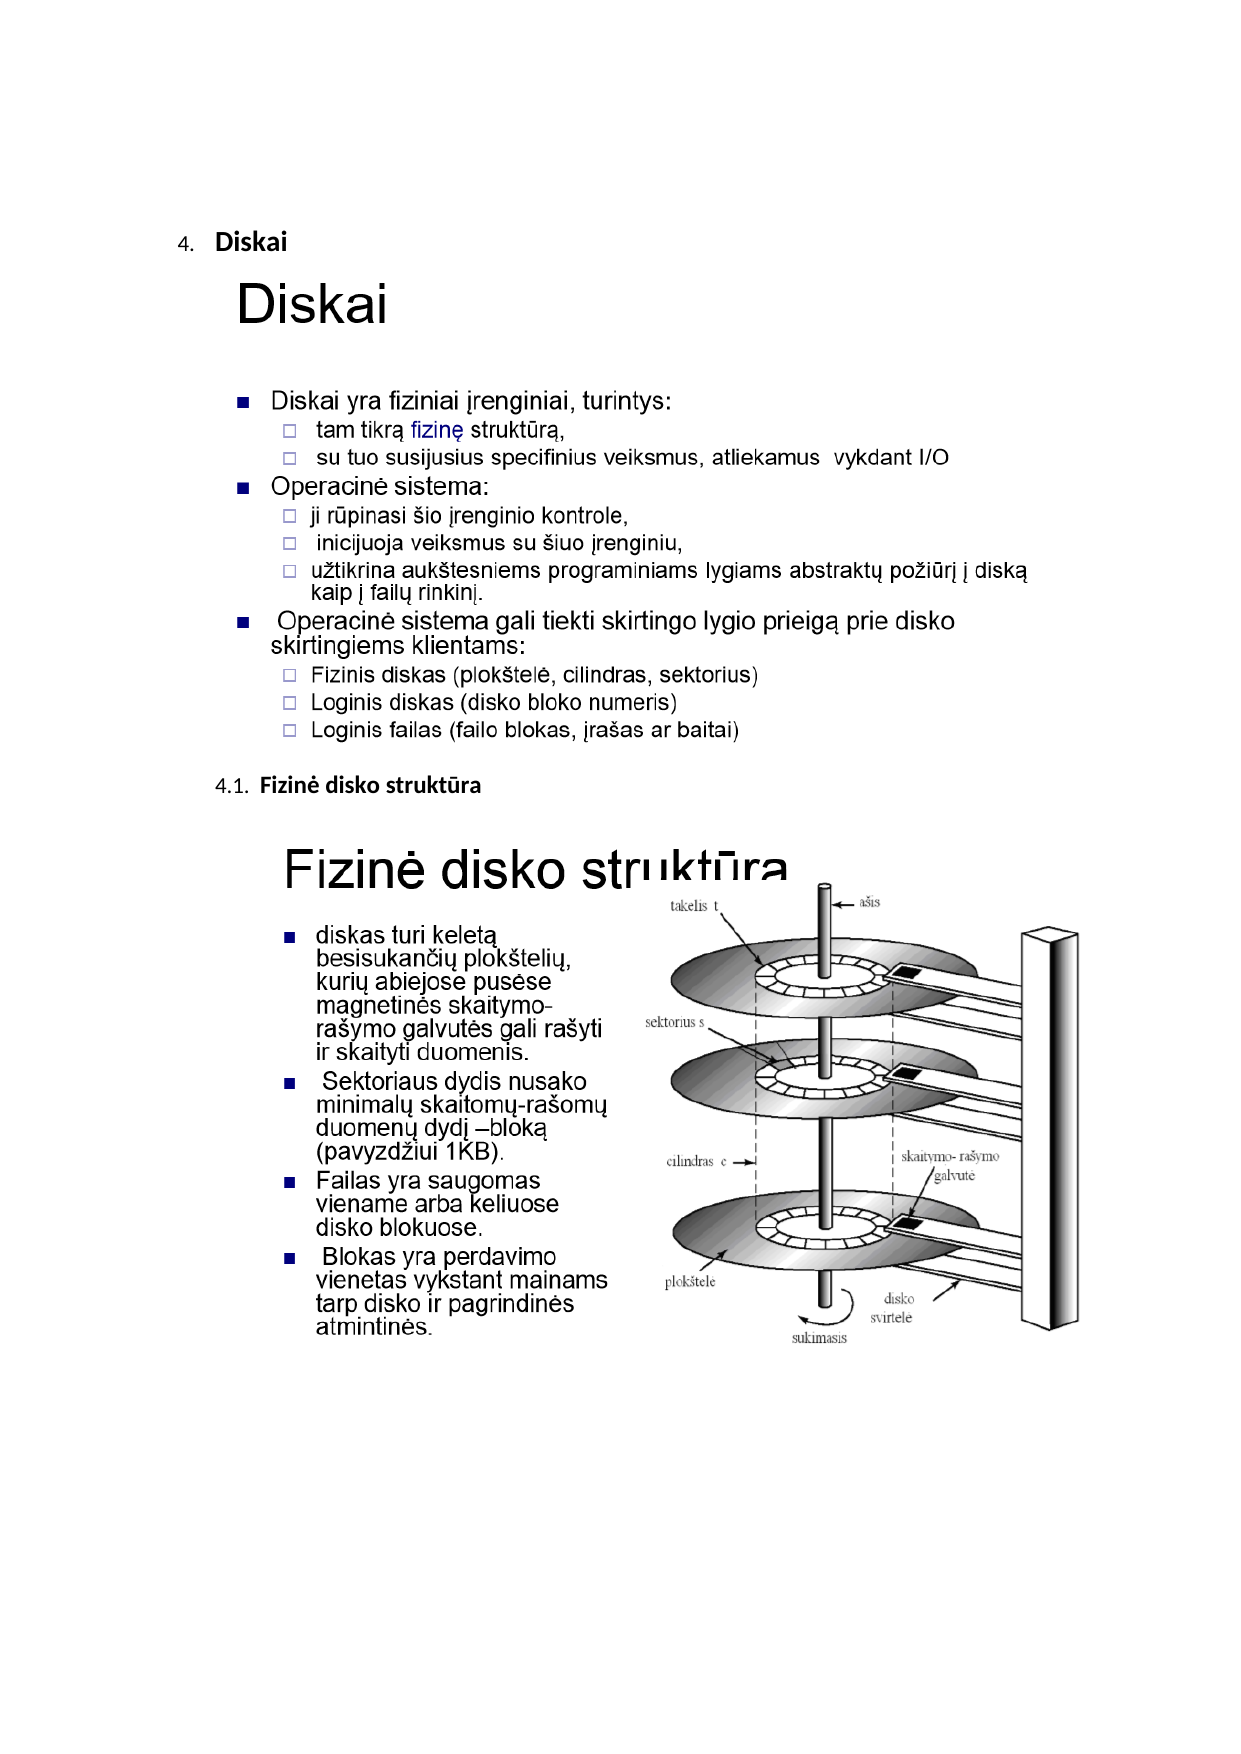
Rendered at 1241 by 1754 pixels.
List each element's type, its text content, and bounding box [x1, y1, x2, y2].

list Fizinė disko struktūra [215, 769, 1181, 799]
list Diskai [177, 223, 1181, 258]
